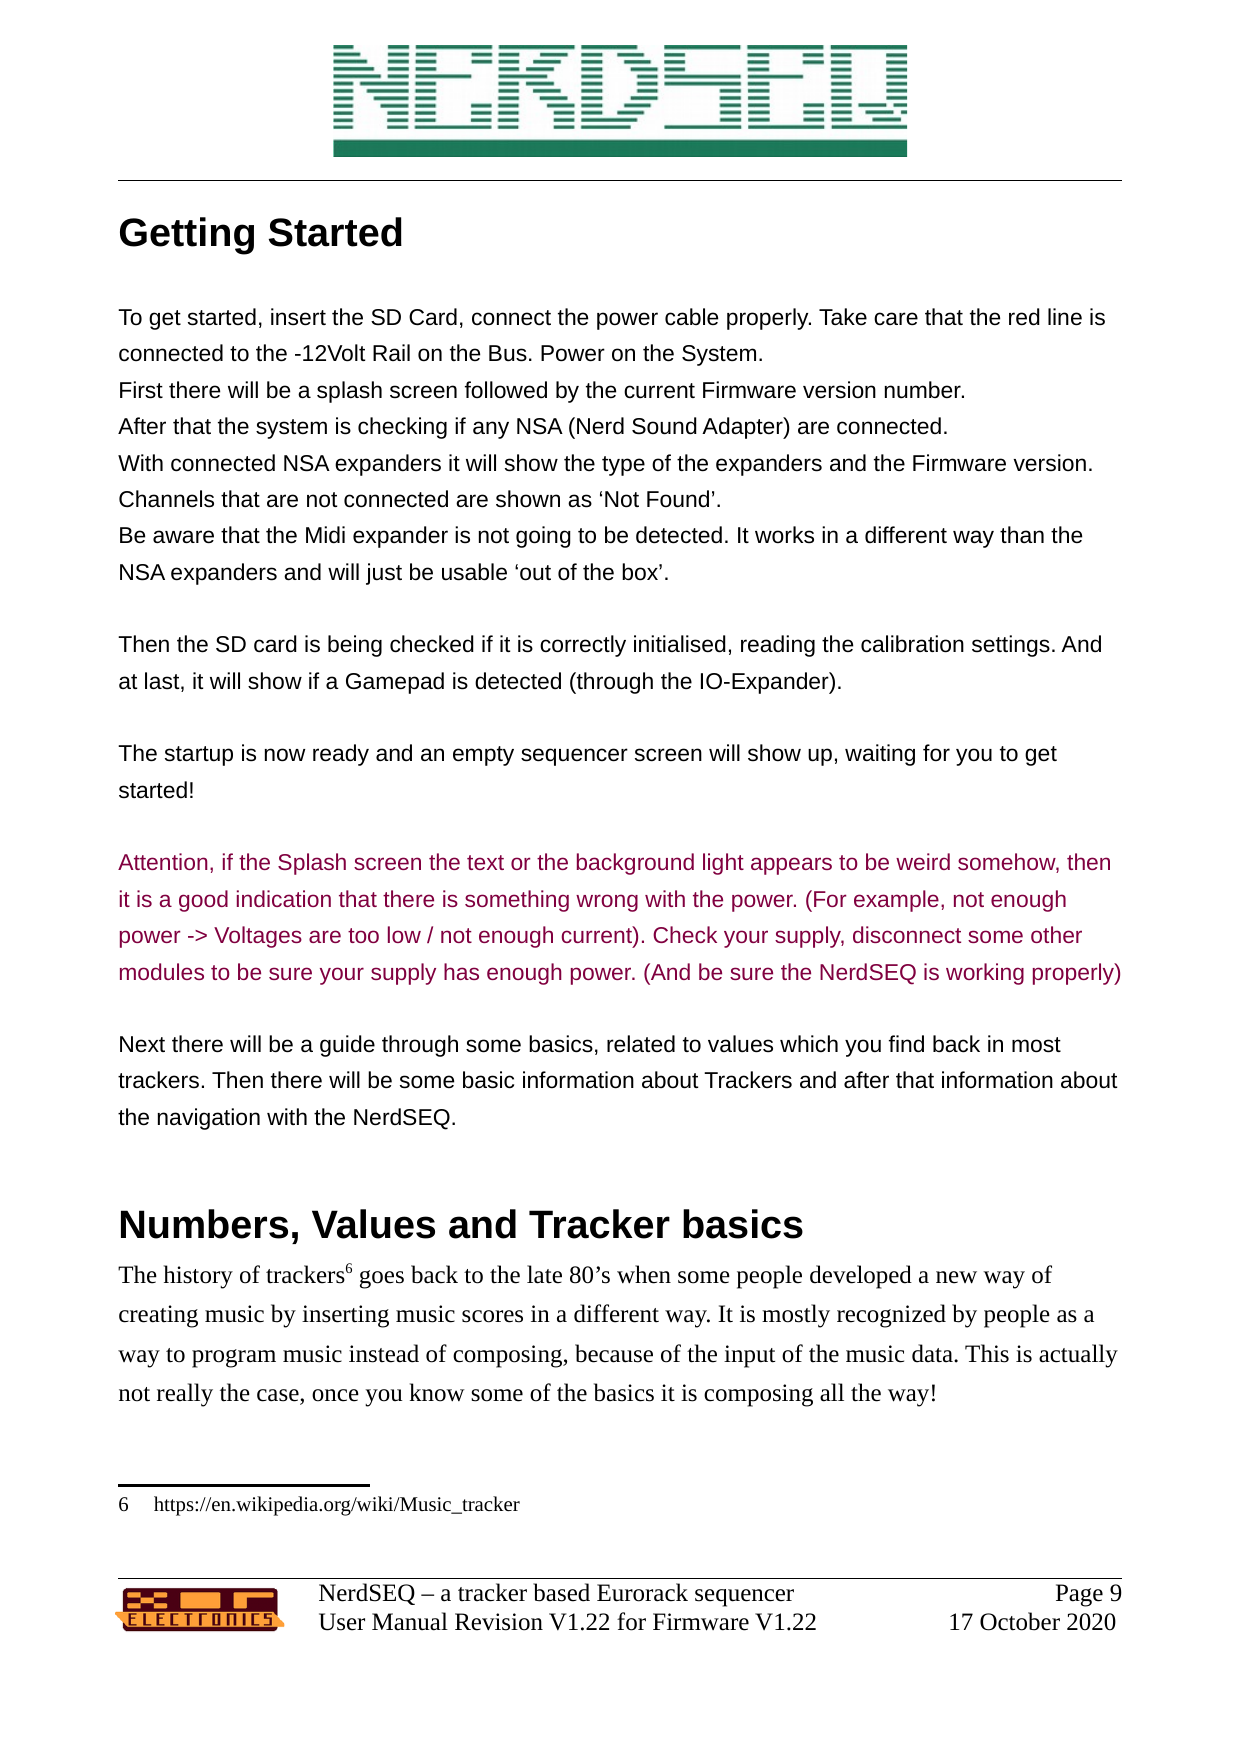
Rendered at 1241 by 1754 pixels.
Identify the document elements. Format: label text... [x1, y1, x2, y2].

text Then the SD card is being checked if it is correctly initialised, reading the calibration settings. And at last, it will show if a Gamepad is detected (through the IO-Expander). [118, 631, 1122, 694]
subtitle Numbers, Values and Tracker basics [118, 1202, 1122, 1247]
text Be aware that the Midi expander is not going to be detected. It works in a different way than the NSA expanders and will just be usable ‘out of the box’. [118, 522, 1122, 585]
text Next there will be a guide through some basics, related to values which you find back in most trackers. Then there will be some basic information about Trackers and after that information about the navigation with the NerdSEQ. [118, 1031, 1122, 1130]
text https://en.wikipedia.org/wiki/Music_tracker [118, 1492, 1122, 1516]
subtitle Getting Started [118, 209, 1122, 255]
picture [115, 1584, 285, 1634]
text With connected NSA expanders it will show the type of the expanders and the Firmware version. Channels that are not connected are shown as ‘Not Found’. [118, 449, 1122, 512]
text The startup is now ready and an empty sequencer screen will show up, waiting for you to get started! [118, 740, 1122, 803]
text The history of trackers goes back to the late 80’s when some people developed a new way of creating music by inserting music scores in a different way. It is mostly recognized by people as a way to program music instead of composing, because of the input of the music data. This is actually not really the case, once you know some of the basics it is composing all the way! [118, 1260, 1122, 1407]
text To get started, insert the SD Card, connect the power cable properly. Take care that the red line is connected to the -12Volt Rail on the Bus. Power on the System. [118, 304, 1122, 367]
text Attention, if the Splash screen the text or the background light appears to be weird somehow, then it is a good indication that there is something wrong with the power. (For example, not enough power -> Voltages are too low / not enough current). Check your supply, disconnect some other modules to be sure your supply has enough power. (And be sure the NerdSEQ is working properly) [118, 849, 1122, 985]
text First there will be a splash screen followed by the current Firmware version number. [118, 377, 1122, 403]
picture [333, 45, 908, 157]
text After that the system is checking if any NSA (Nerd Sound Adapter) are connected. [118, 413, 1122, 439]
